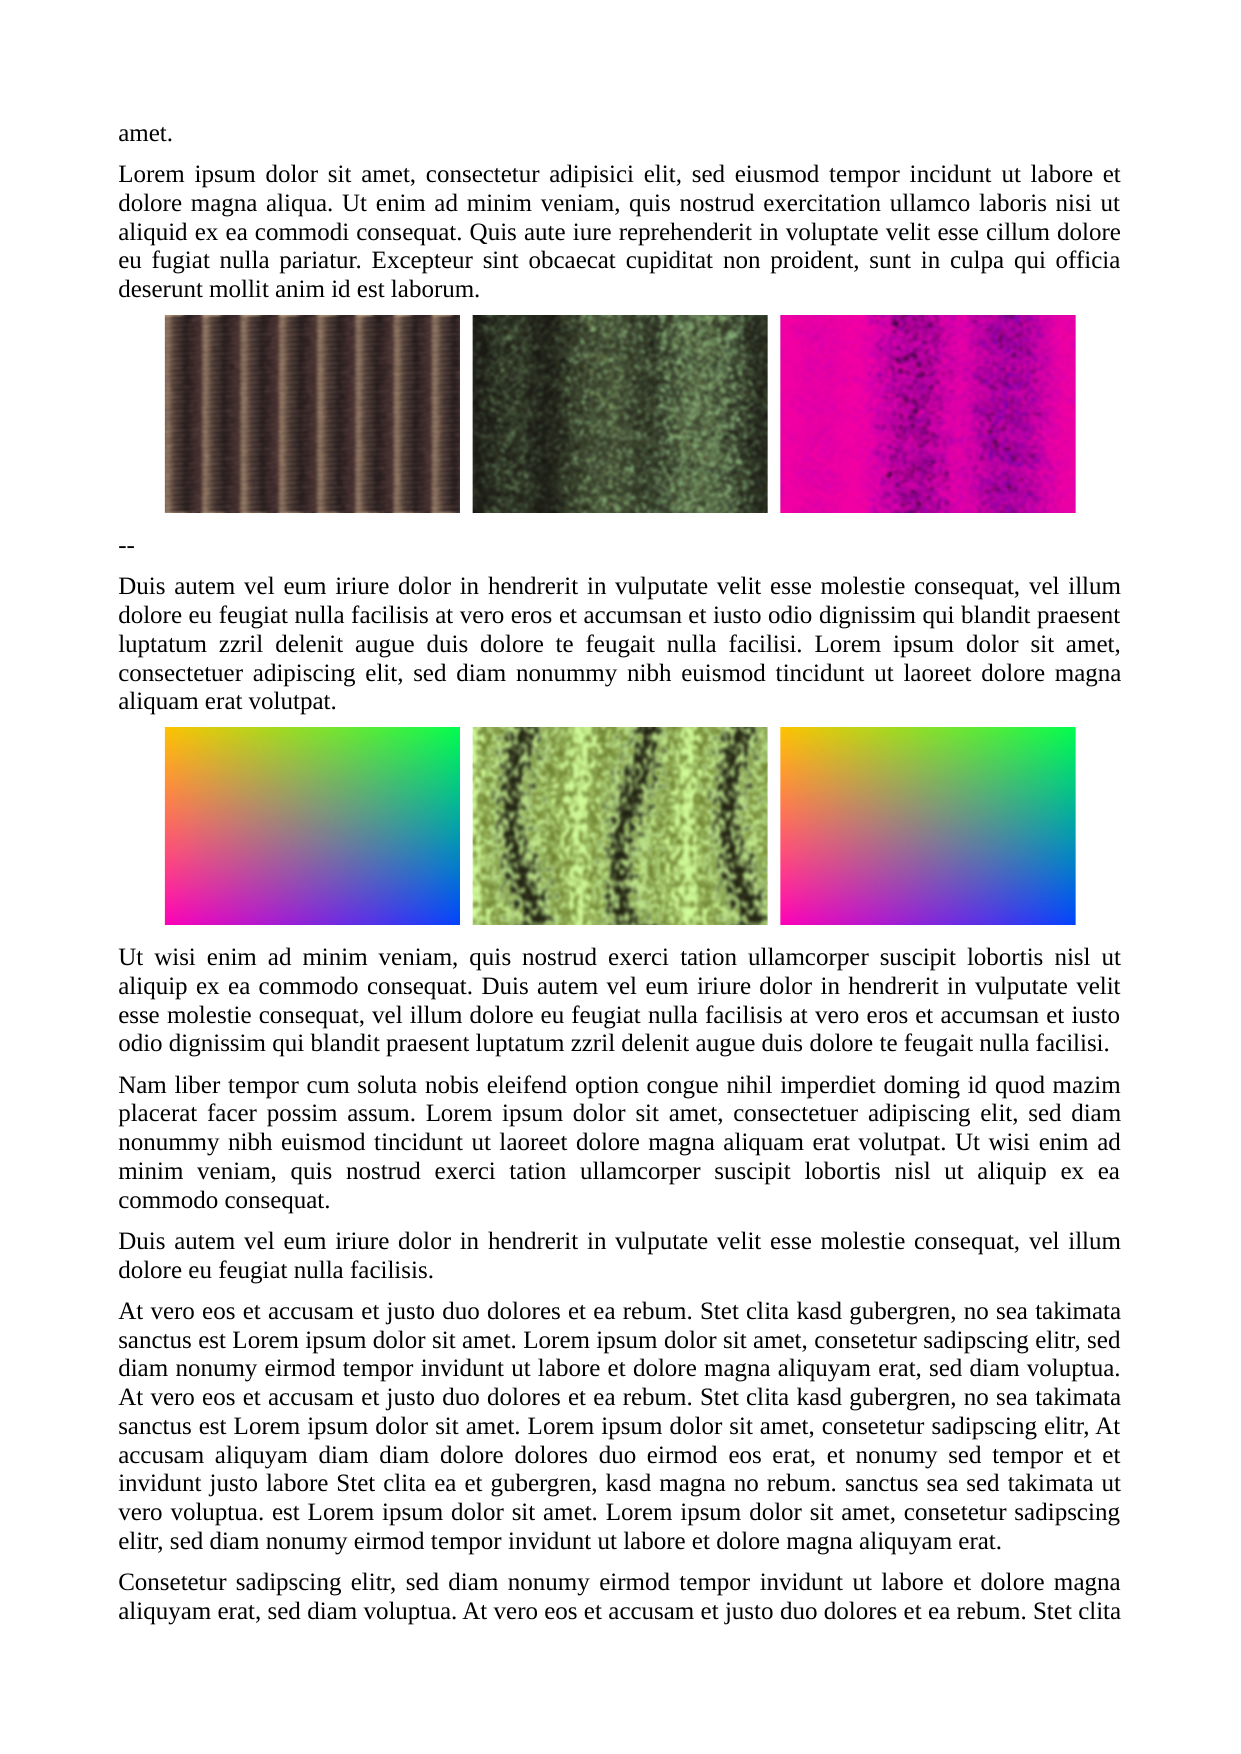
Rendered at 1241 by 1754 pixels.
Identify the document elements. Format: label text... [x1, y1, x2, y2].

picture [164, 727, 460, 925]
picture [472, 315, 768, 513]
text Duis autem vel eum iriure dolor in hendrerit in vulputate velit esse molestie consequat, vel illum dolore eu feugiat nulla facilisis at vero eros et accumsan et iusto odio dignissim qui blandit praesent luptatum zzril delenit augue duis dolore te feugait nulla facilisi. Lorem ipsum dolor sit amet, consectetuer adipiscing elit, sed diam nonummy nibh euismod tincidunt ut laoreet dolore magna aliquam erat volutpat. [118, 571, 1122, 715]
picture [472, 727, 768, 925]
text At vero eos et accusam et justo duo dolores et ea rebum. Stet clita kasd gubergren, no sea takimata sanctus est Lorem ipsum dolor sit amet. Lorem ipsum dolor sit amet, consetetur sadipscing elitr, sed diam nonumy eirmod tempor invidunt ut labore et dolore magna aliquyam erat, sed diam voluptua. At vero eos et accusam et justo duo dolores et ea rebum. Stet clita kasd gubergren, no sea takimata sanctus est Lorem ipsum dolor sit amet. Lorem ipsum dolor sit amet, consetetur sadipscing elitr, At accusam aliquyam diam diam dolore dolores duo eirmod eos erat, et nonumy sed tempor et et invidunt justo labore Stet clita ea et gubergren, kasd magna no rebum. sanctus sea sed takimata ut vero voluptua. est Lorem ipsum dolor sit amet. Lorem ipsum dolor sit amet, consetetur sadipscing elitr, sed diam nonumy eirmod tempor invidunt ut labore et dolore magna aliquyam erat. [118, 1296, 1122, 1555]
picture [780, 315, 1076, 513]
picture [780, 727, 1076, 925]
text Lorem ipsum dolor sit amet, consectetur adipisici elit, sed eiusmod tempor incidunt ut labore et dolore magna aliqua. Ut enim ad minim veniam, quis nostrud exercitation ullamco laboris nisi ut aliquid ex ea commodi consequat. Quis aute iure reprehenderit in voluptate velit esse cillum dolore eu fugiat nulla pariatur. Excepteur sint obcaecat cupiditat non proident, sunt in culpa qui officia deserunt mollit anim id est laborum. [118, 159, 1122, 303]
text Consetetur sadipscing elitr, sed diam nonumy eirmod tempor invidunt ut labore et dolore magna aliquyam erat, sed diam voluptua. At vero eos et accusam et justo duo dolores et ea rebum. Stet clita [118, 1567, 1122, 1625]
picture [164, 315, 460, 513]
text Duis autem vel eum iriure dolor in hendrerit in vulputate velit esse molestie consequat, vel illum dolore eu feugiat nulla facilisis. [118, 1226, 1122, 1283]
text -- [118, 530, 1122, 559]
text Ut wisi enim ad minim veniam, quis nostrud exerci tation ullamcorper suscipit lobortis nisl ut aliquip ex ea commodo consequat. Duis autem vel eum iriure dolor in hendrerit in vulputate velit esse molestie consequat, vel illum dolore eu feugiat nulla facilisis at vero eros et accumsan et iusto odio dignissim qui blandit praesent luptatum zzril delenit augue duis dolore te feugait nulla facilisi. [118, 942, 1122, 1057]
text amet. [118, 118, 1122, 147]
text Nam liber tempor cum soluta nobis eleifend option congue nihil imperdiet doming id quod mazim placerat facer possim assum. Lorem ipsum dolor sit amet, consectetuer adipiscing elit, sed diam nonummy nibh euismod tincidunt ut laoreet dolore magna aliquam erat volutpat. Ut wisi enim ad minim veniam, quis nostrud exerci tation ullamcorper suscipit lobortis nisl ut aliquip ex ea commodo consequat. [118, 1070, 1122, 1213]
